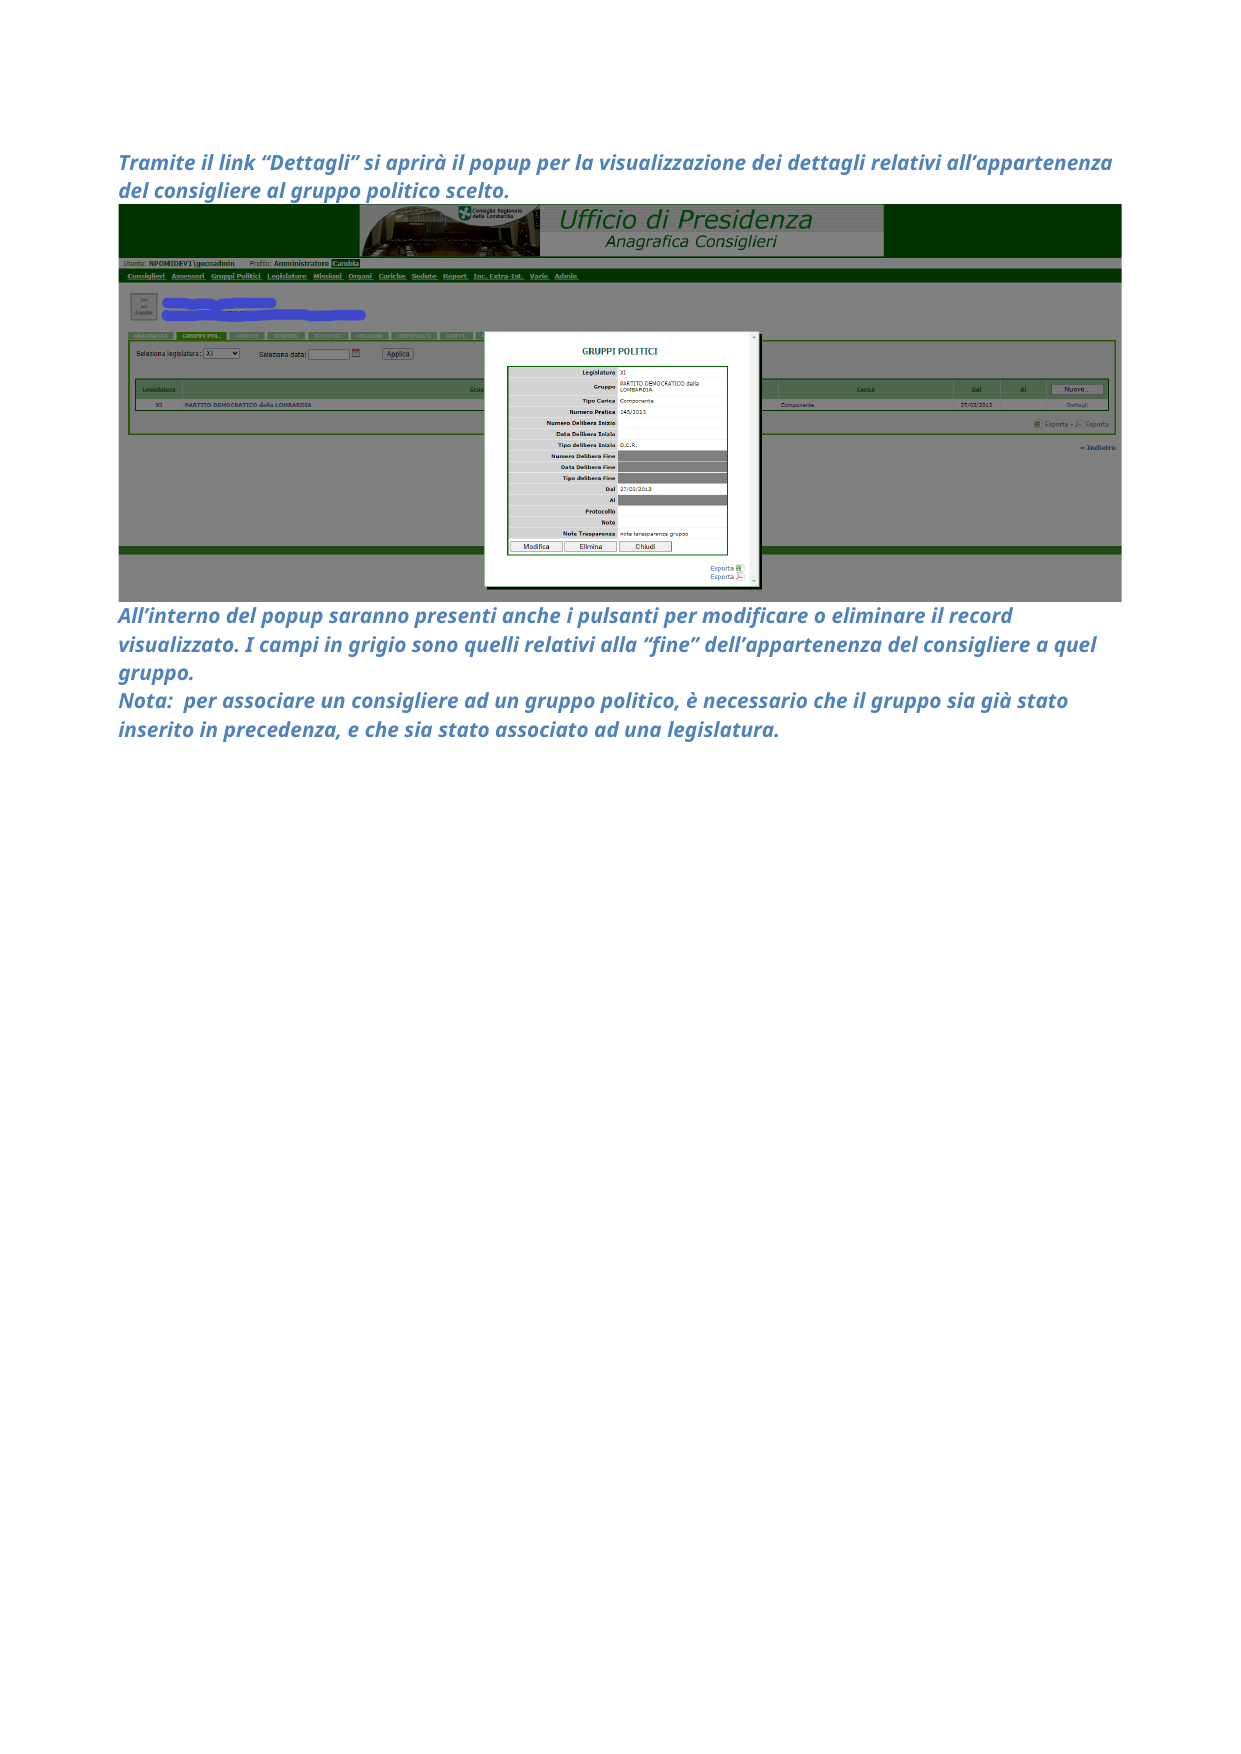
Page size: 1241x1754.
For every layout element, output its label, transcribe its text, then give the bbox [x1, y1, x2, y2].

text Nota: per associare un consigliere ad un gruppo politico, è necessario che il gruppo sia già stato inserito in precedenza, e che sia stato associato ad una legislatura. [118, 687, 1122, 743]
text All’interno del popup saranno presenti anche i pulsanti per modificare o eliminare il record visualizzato. I campi in grigio sono quelli relativi alla “fine” dell’appartenenza del consigliere a quel gruppo. [118, 602, 1122, 687]
text Tramite il link “Dettagli” si aprirà il popup per la visualizzazione dei dettagli relativi all’appartenenza del consigliere al gruppo politico scelto. [118, 148, 1122, 204]
